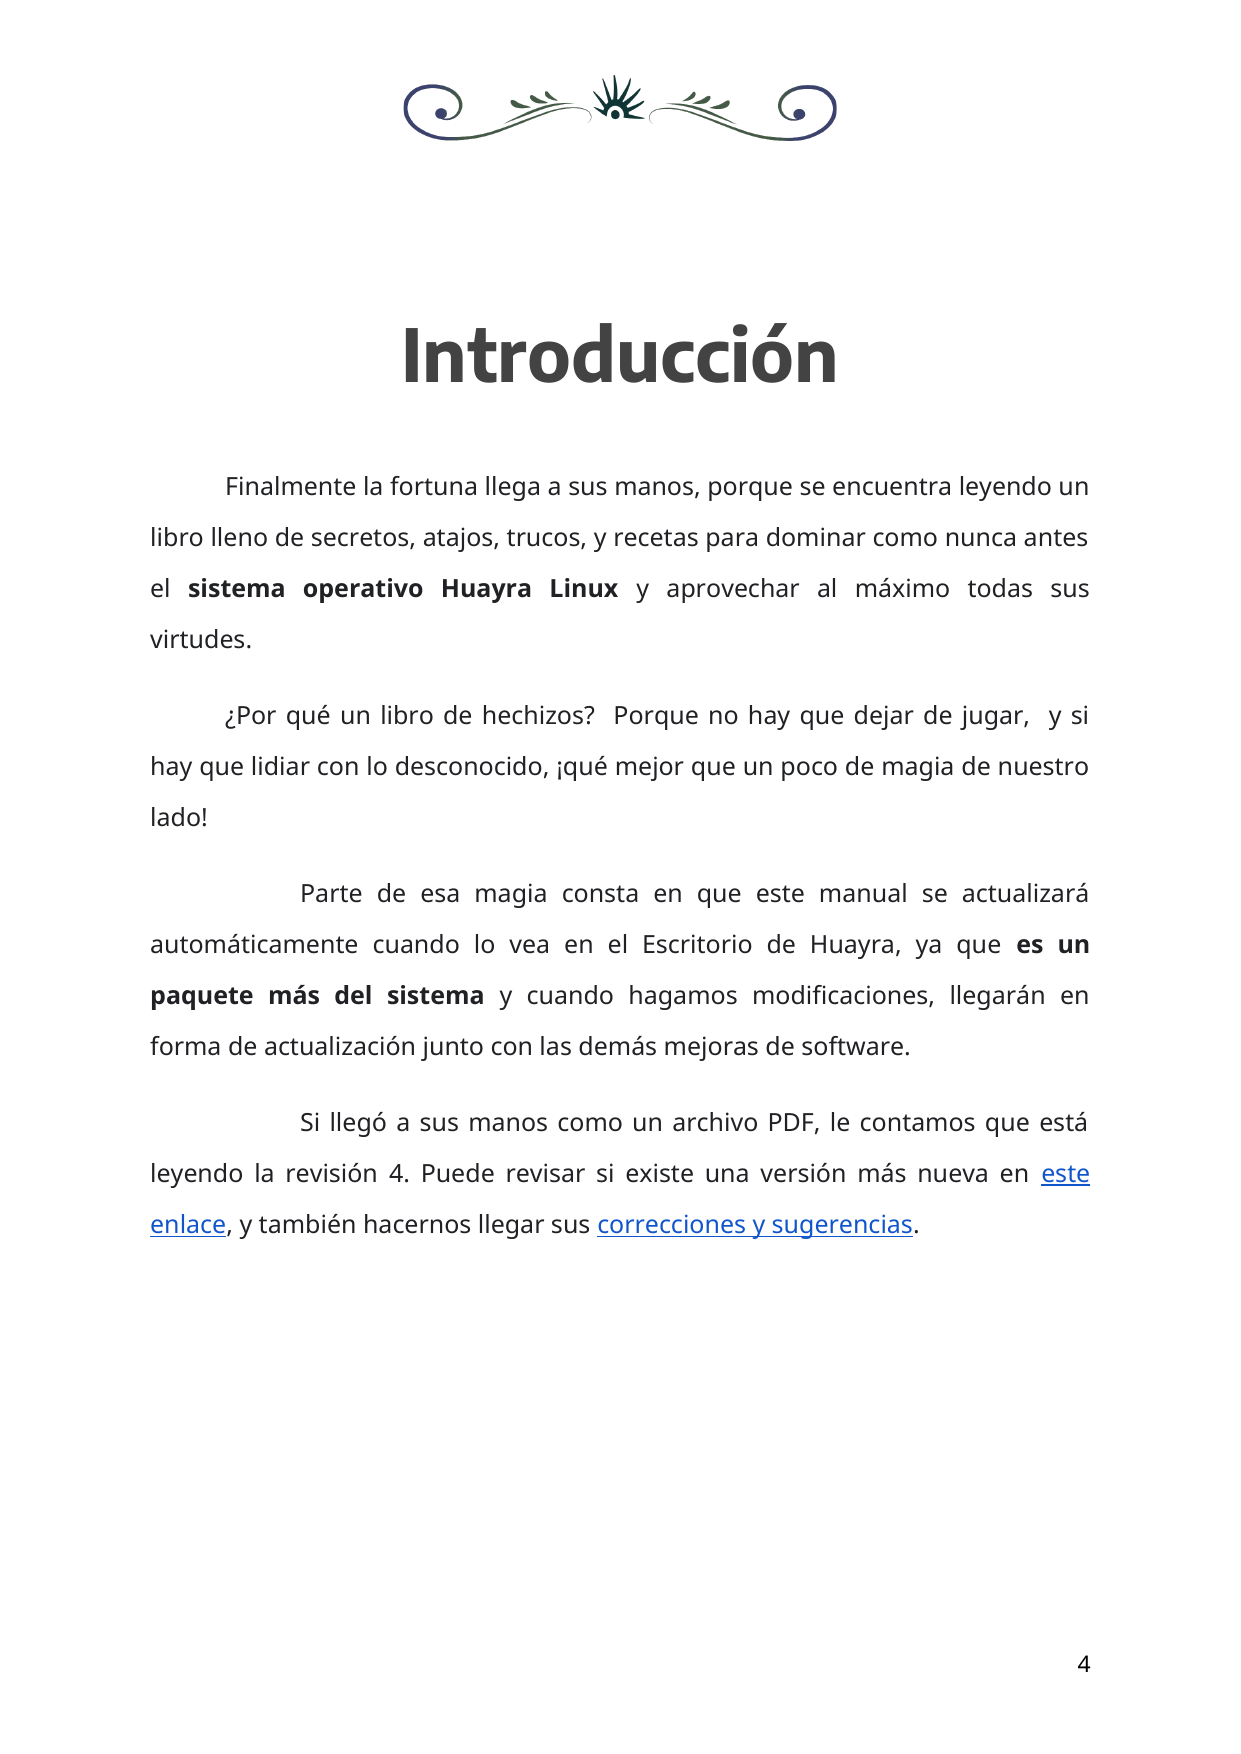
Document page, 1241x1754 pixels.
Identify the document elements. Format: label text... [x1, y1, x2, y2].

subtitle Introducción [150, 307, 1090, 398]
text Si llegó a sus manos como un archivo PDF, le contamos que está leyendo la revisión 4. Puede revisar si existe una versión más nueva en este enlace, y también hacernos llegar sus correcciones y sugerencias. [150, 1104, 1090, 1241]
text ¿Por qué un libro de hechizos? Porque no hay que dejar de jugar, y si hay que lidiar con lo desconocido, ¡qué mejor que un poco de magia de nuestro lado! [150, 698, 1090, 834]
text Finalmente la fortuna llega a sus manos, porque se encuentra leyendo un libro lleno de secretos, atajos, trucos, y recetas para dominar como nunca antes el sistema operativo Huayra Linux y aprovechar al máximo todas sus virtudes. [150, 469, 1090, 656]
picture [403, 75, 837, 141]
text Parte de esa magia consta en que este manual se actualizará automáticamente cuando lo vea en el Escritorio de Huayra, ya que es un paquete más del sistema y cuando hagamos modificaciones, llegarán en forma de actualización junto con las demás mejoras de software. [150, 876, 1090, 1063]
